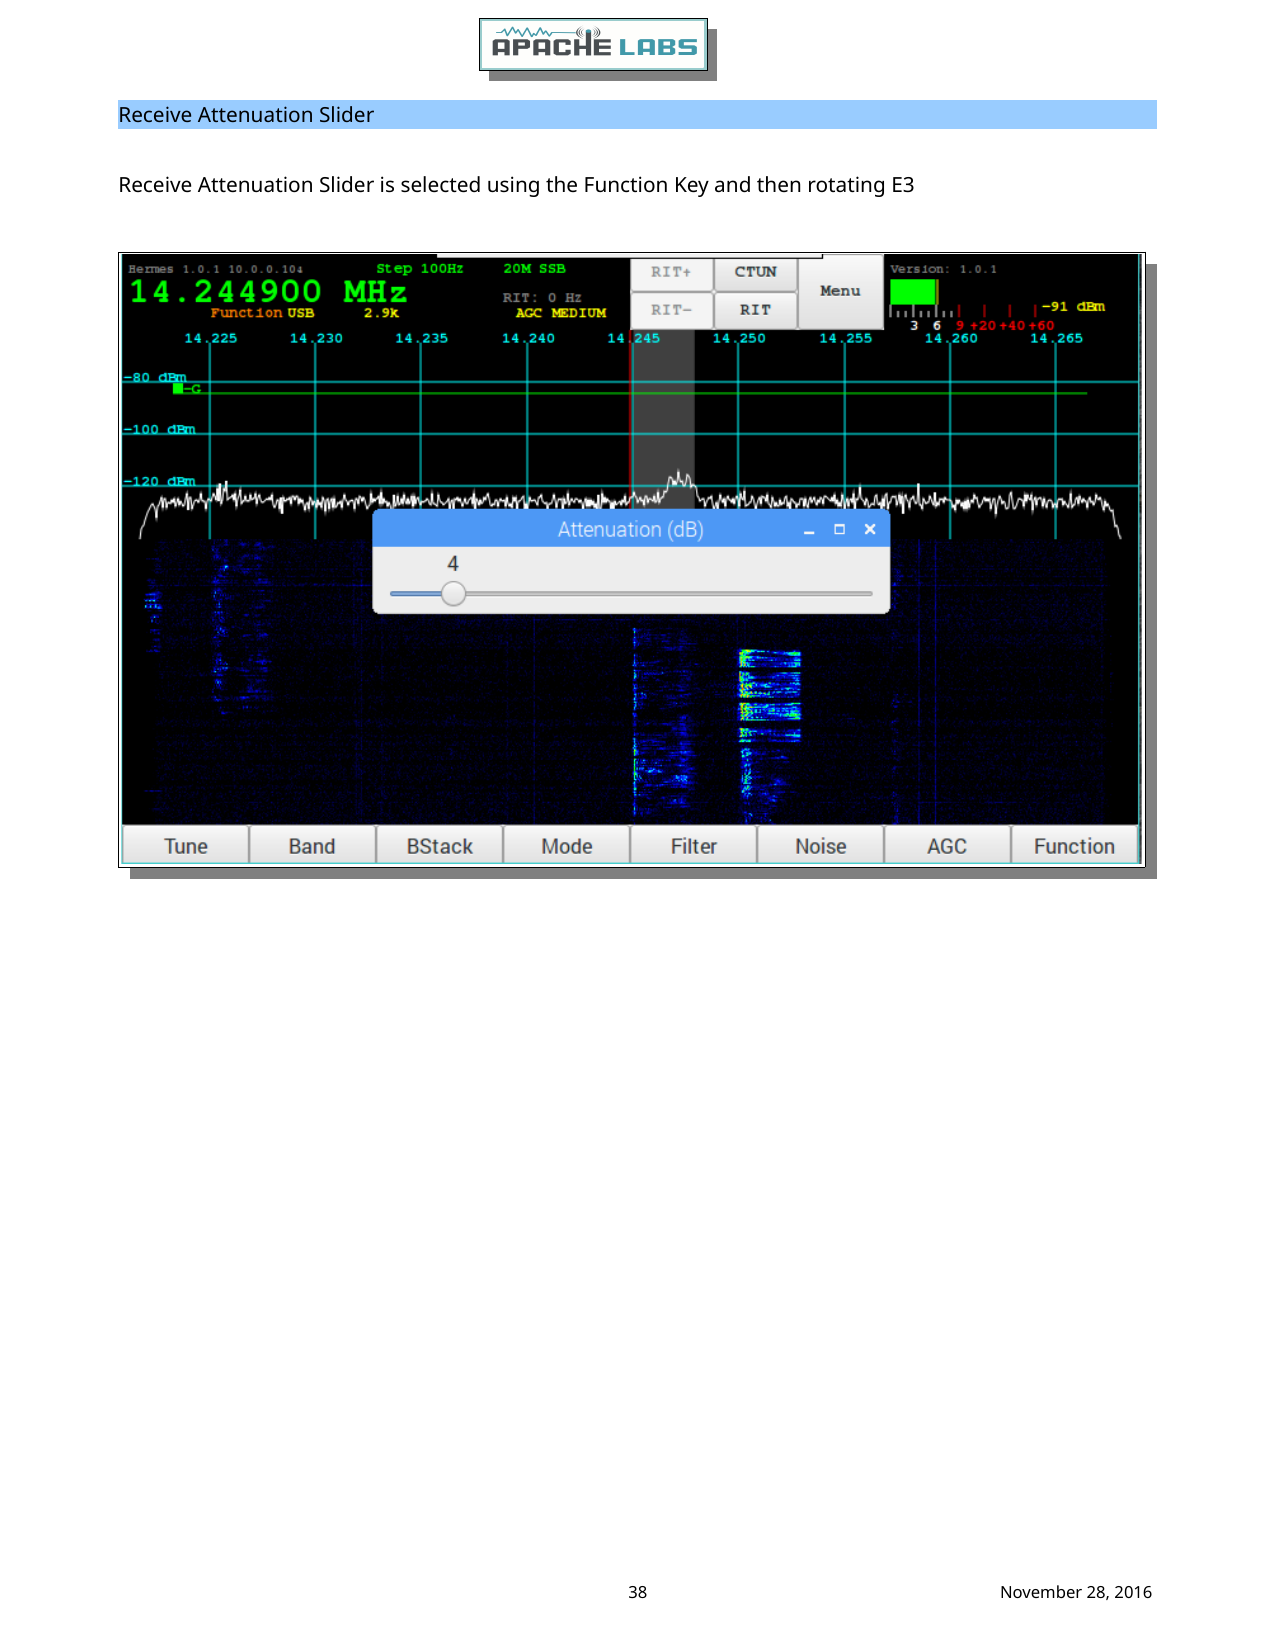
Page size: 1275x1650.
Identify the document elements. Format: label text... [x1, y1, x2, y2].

subtitle Receive Attenuation Slider [118, 100, 1157, 129]
text Receive Attenuation Slider is selected using the Function Key and then rotating E3 [118, 170, 1157, 198]
picture [482, 21, 704, 68]
picture [121, 254, 1142, 864]
